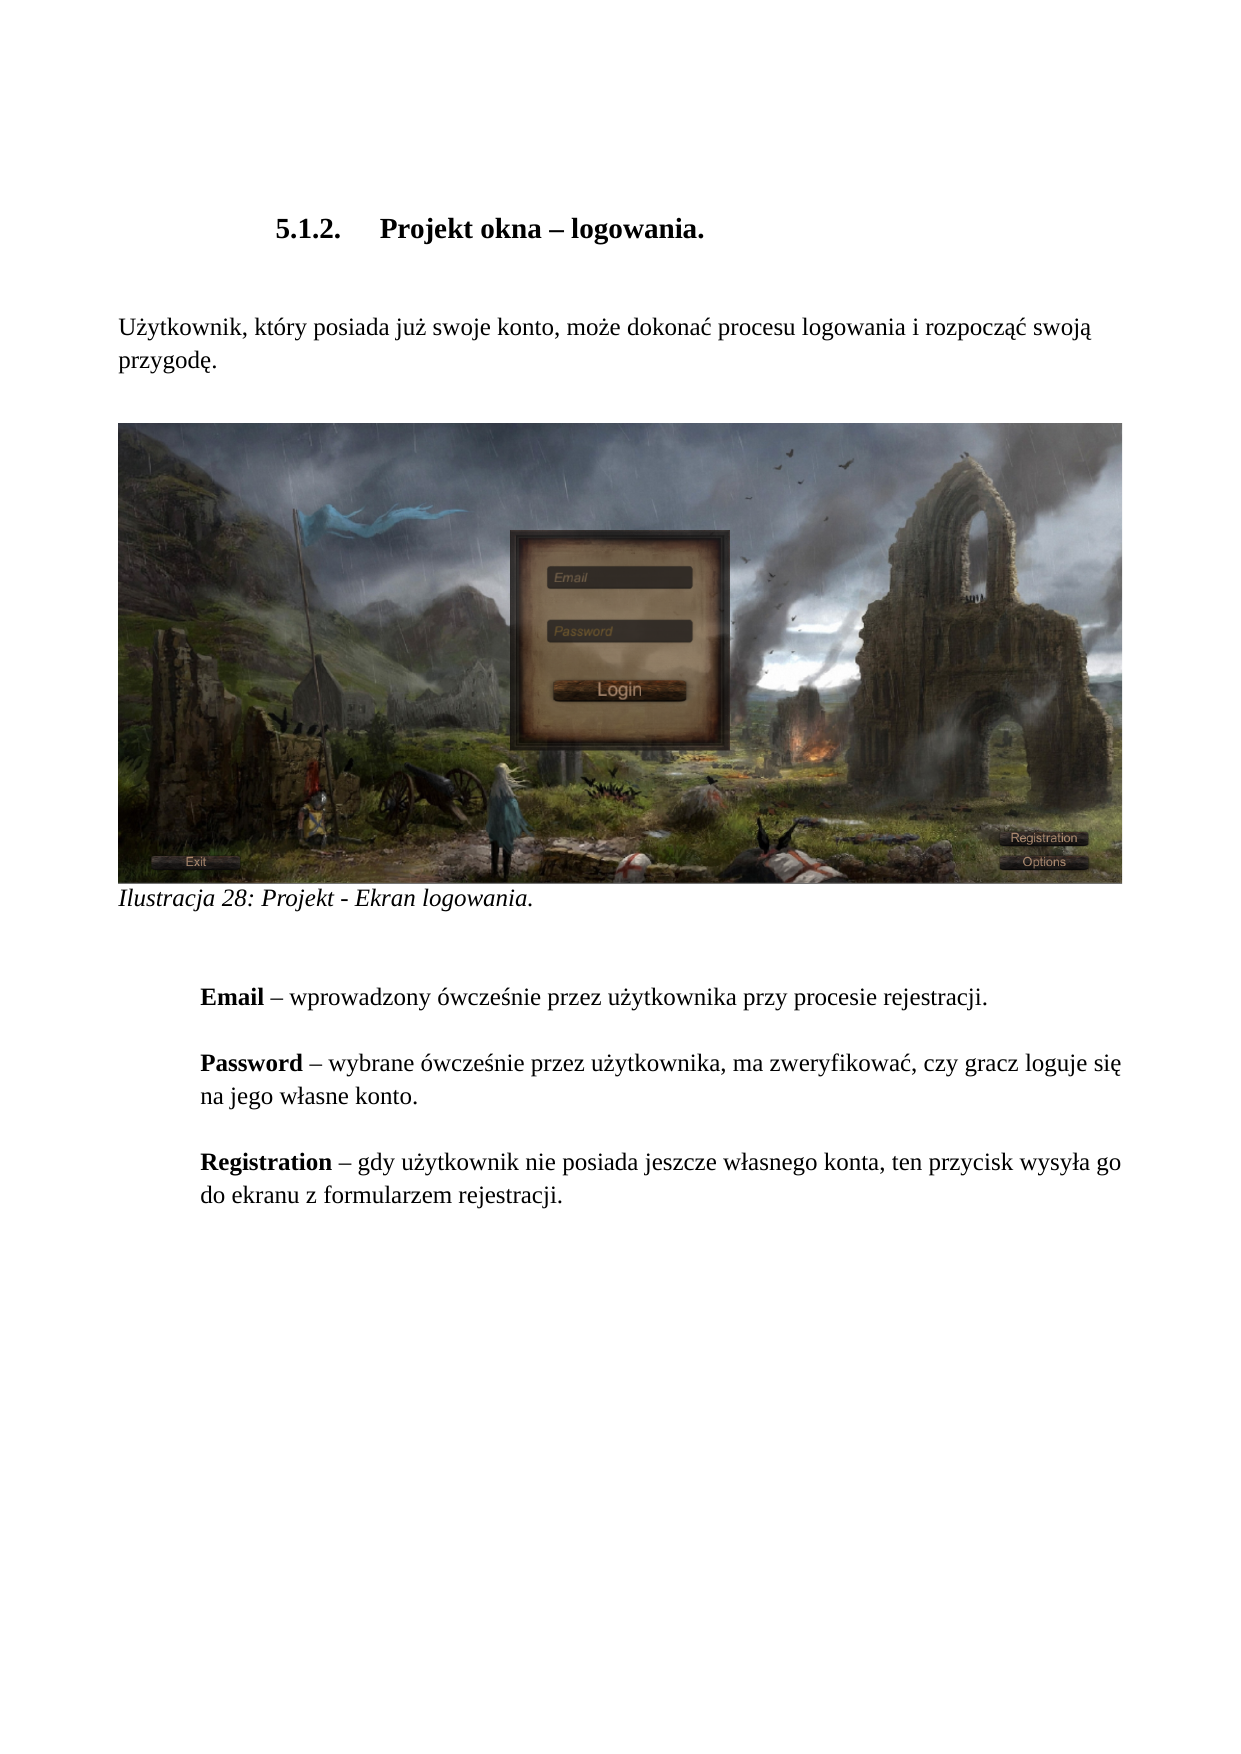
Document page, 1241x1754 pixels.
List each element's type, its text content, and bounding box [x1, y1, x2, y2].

text Password – wybrane ówcześnie przez użytkownika, ma zweryfikować, czy gracz loguje się na jego własne konto. [118, 1048, 1122, 1110]
text Ilustracja 28: Projekt - Ekran logowania. [118, 884, 1122, 912]
text Email – wprowadzony ówcześnie przez użytkownika przy procesie rejestracji. [118, 982, 1122, 1011]
list Projekt okna – logowania. [268, 212, 1122, 245]
picture [118, 423, 1123, 884]
text Użytkownik, który posiada już swoje konto, może dokonać procesu logowania i rozpocząć swoją przygodę. [118, 312, 1122, 374]
text Registration – gdy użytkownik nie posiada jeszcze własnego konta, ten przycisk wysyła go do ekranu z formularzem rejestracji. [118, 1147, 1122, 1209]
